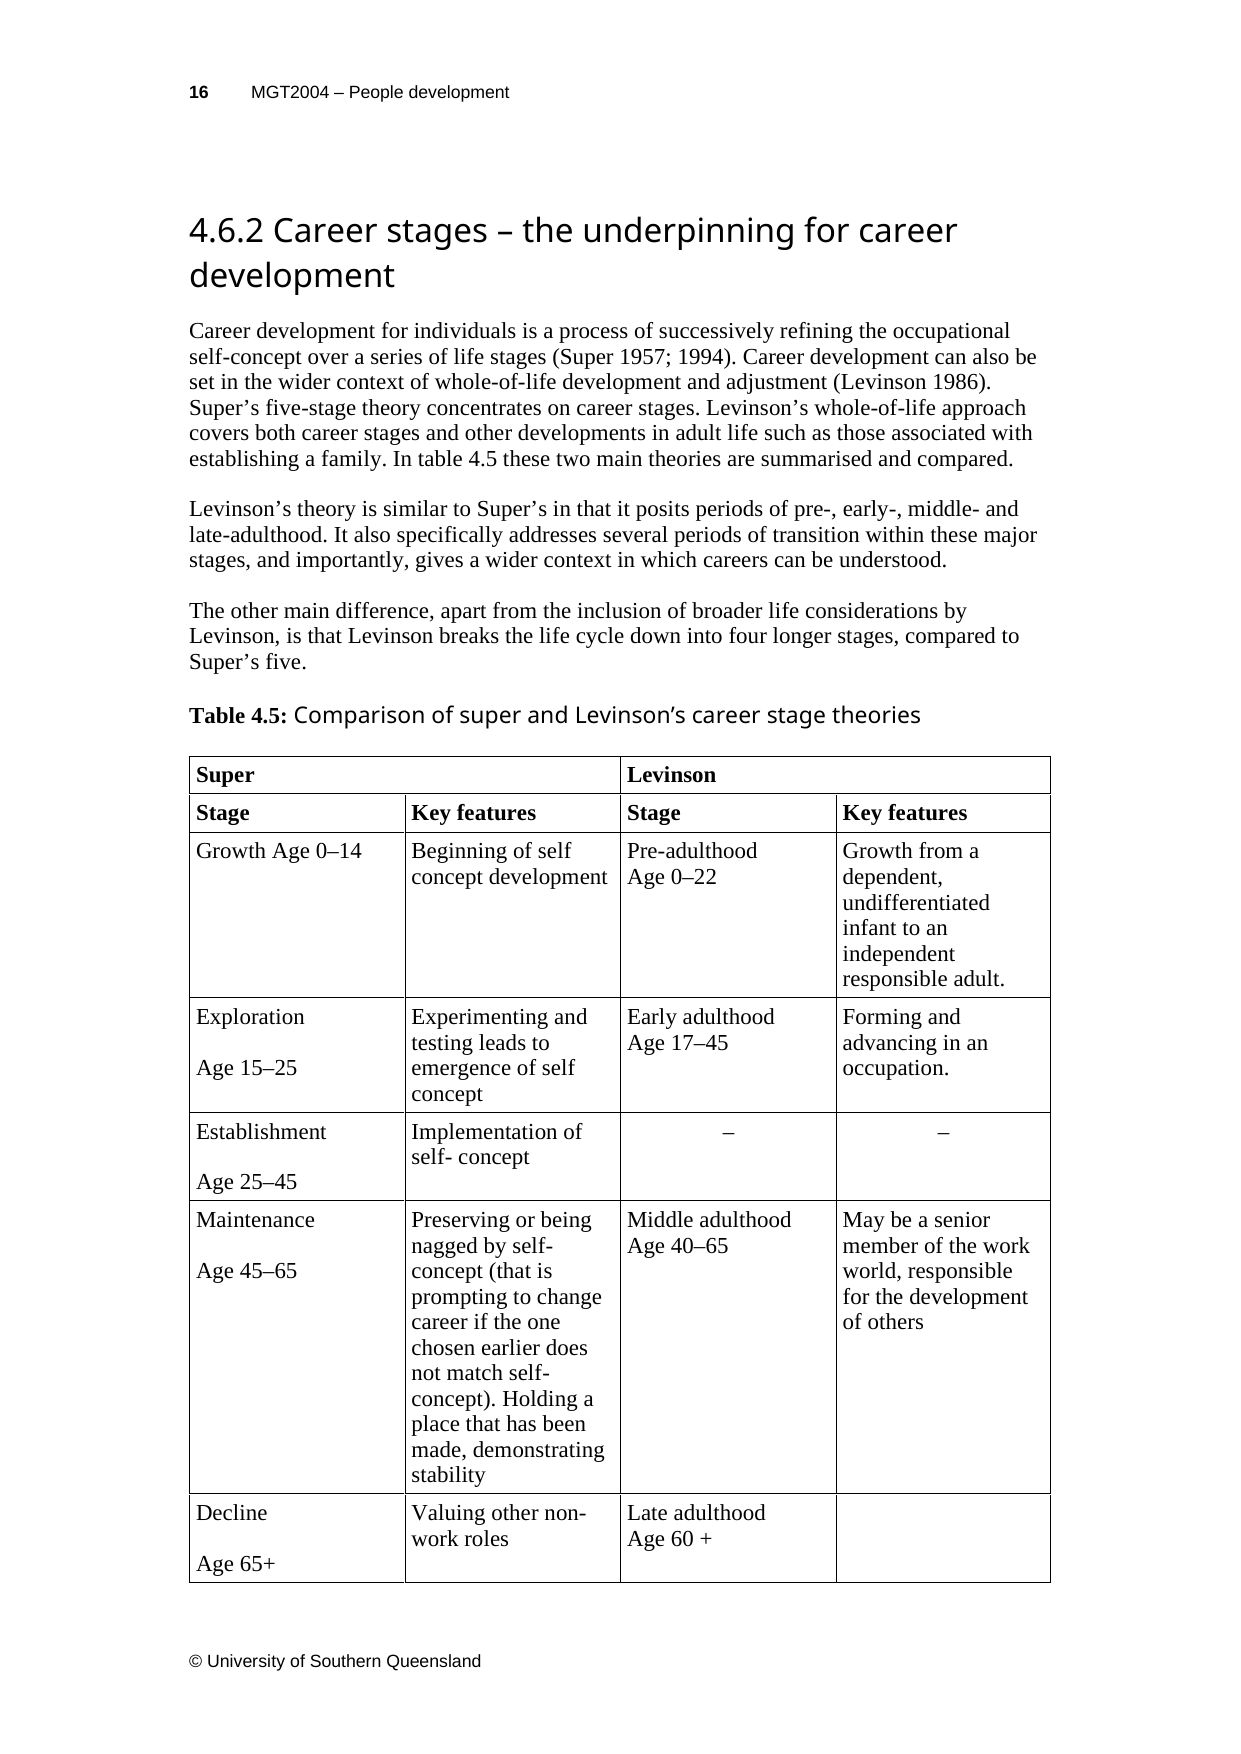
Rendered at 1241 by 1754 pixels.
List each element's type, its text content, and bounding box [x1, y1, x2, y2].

table_cell Stage [190, 795, 404, 832]
table_cell Growth Age 0–14 [190, 833, 404, 997]
table_cell Middle adulthood Age 40–65 [621, 1201, 836, 1493]
subtitle Career stages – the underpinning for career development [189, 207, 1051, 297]
text Table 4.5: Comparison of super and Levinson’s career stage theories [189, 699, 1051, 731]
table_cell Early adulthood Age 17–45 [621, 998, 836, 1112]
text The other main difference, apart from the inclusion of broader life considerations by Levinson, is that Levinson breaks the life cycle down into four longer stages, compared to Super’s five. [189, 598, 1051, 674]
table_cell Experimenting and testing leads to emergence of self concept [406, 998, 620, 1112]
table_cell Stage [621, 795, 836, 832]
table_cell Growth from a dependent, undifferentiated infant to an independent responsible adult. [837, 833, 1050, 997]
table_header Super [190, 757, 620, 793]
table_cell Preserving or being nagged by self-concept (that is prompting to change career if the one chosen earlier does not match self-concept). Holding a place that has been made, demonstrating stability [406, 1201, 620, 1493]
table_cell – [837, 1113, 1050, 1200]
table_cell Establishment Age 25–45 [190, 1113, 404, 1200]
table_cell Key features [406, 795, 620, 832]
table_header Levinson [621, 757, 1050, 793]
table_cell [837, 1495, 1050, 1582]
table_cell Maintenance Age 45–65 [190, 1201, 404, 1493]
table_cell Beginning of self concept development [406, 833, 620, 997]
table_cell – [621, 1113, 836, 1200]
table_cell Forming and advancing in an occupation. [837, 998, 1050, 1112]
table_cell Decline Age 65+ [190, 1495, 404, 1582]
table_cell Pre-adulthood Age 0–22 [621, 833, 836, 997]
table_cell May be a senior member of the work world, responsible for the development of others [837, 1201, 1050, 1493]
text Levinson’s theory is similar to Super’s in that it posits periods of pre-, early-, middle- and late-adulthood. It also specifically addresses several periods of transition within these major stages, and importantly, gives a wider context in which careers can be understood. [189, 496, 1051, 573]
table_cell Implementation of self- concept [406, 1113, 620, 1200]
table_cell Key features [837, 795, 1050, 832]
table_cell Exploration Age 15–25 [190, 998, 404, 1112]
table_cell Valuing other non-work roles [406, 1495, 620, 1582]
text Career development for individuals is a process of successively refining the occupational self-concept over a series of life stages (Super 1957; 1994). Career development can also be set in the wider context of whole-of-life development and adjustment (Levinson 1986). Super’s five-stage theory concentrates on career stages. Levinson’s whole-of-life approach covers both career stages and other developments in adult life such as those associated with establishing a family. In table 4.5 these two main theories are summarised and compared. [189, 318, 1051, 471]
table_cell Late adulthood Age 60 + [621, 1495, 836, 1582]
